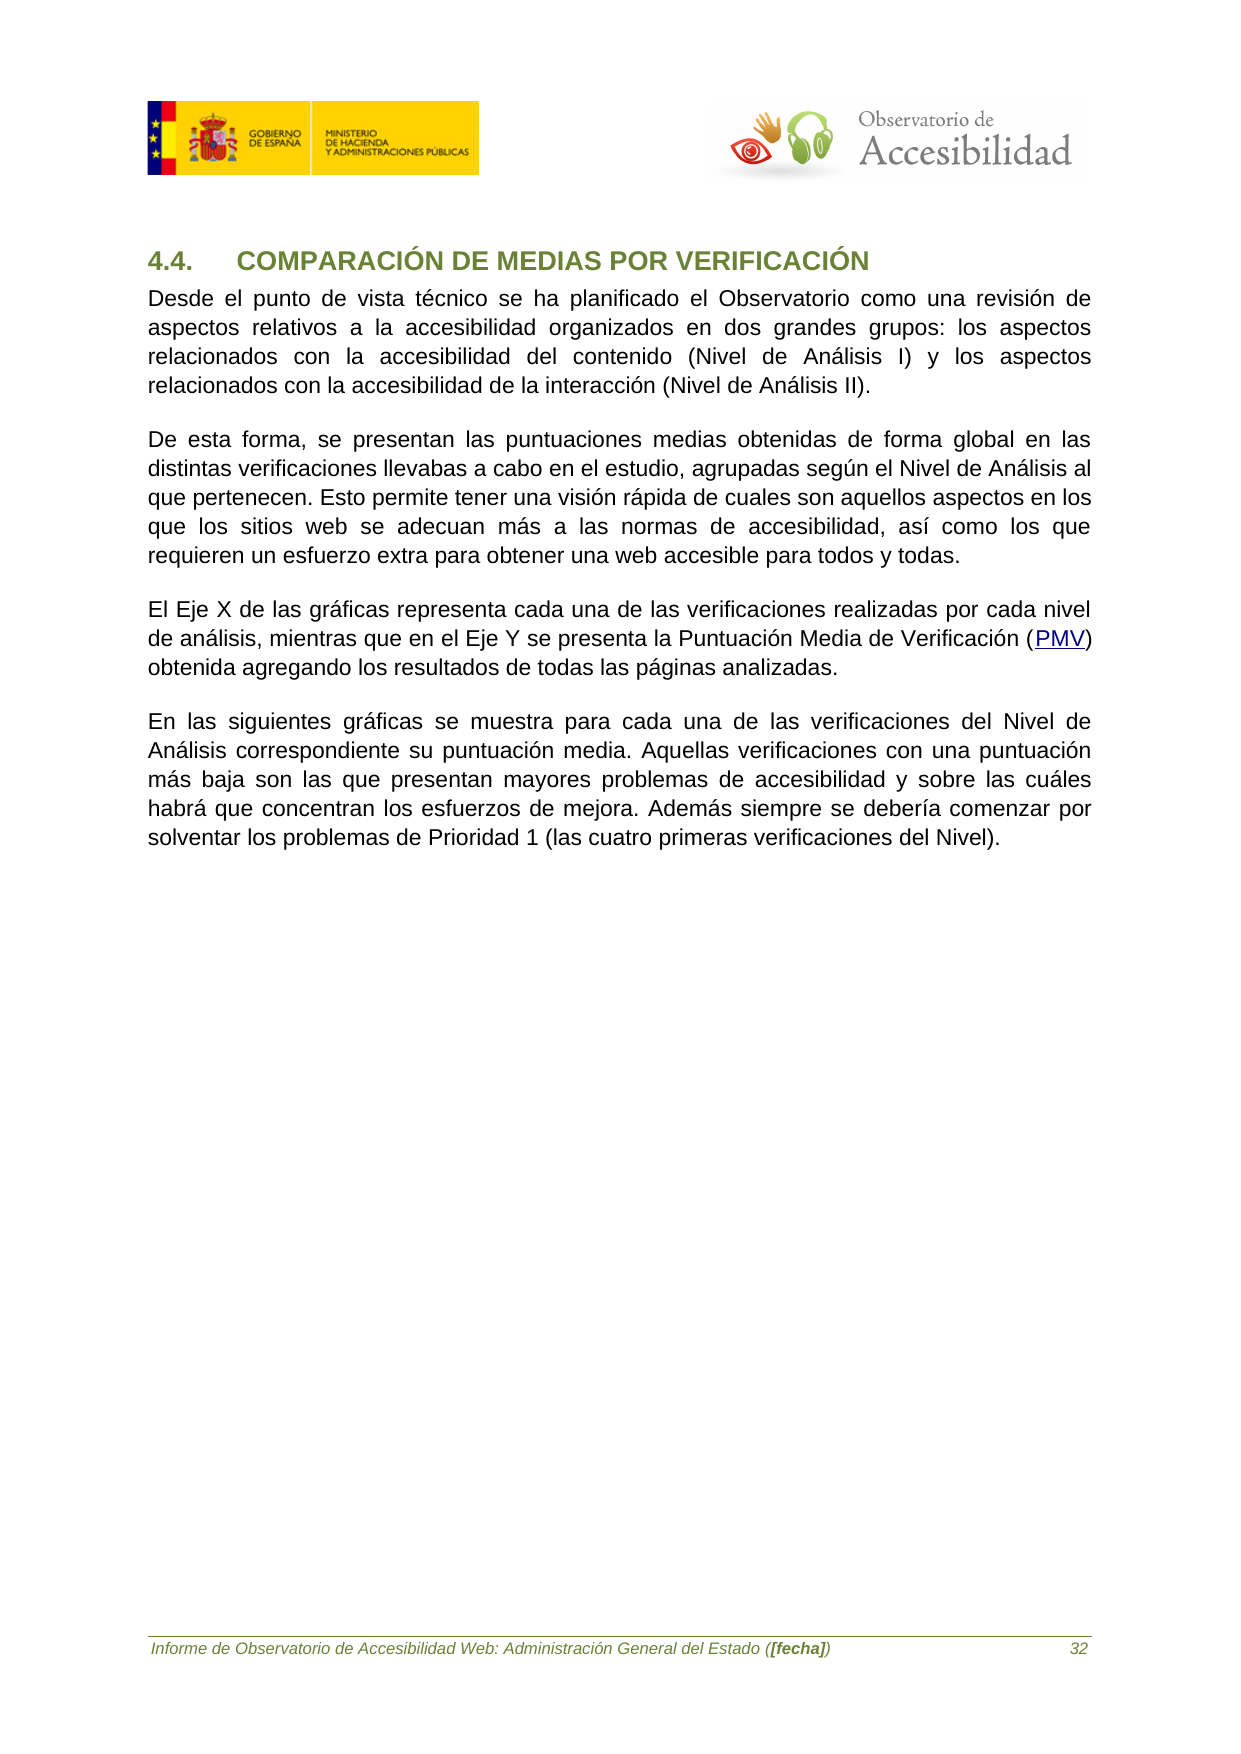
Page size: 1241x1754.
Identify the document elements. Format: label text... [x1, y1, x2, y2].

text En las siguientes gráficas se muestra para cada una de las verificaciones del Nivel de Análisis correspondiente su puntuación media. Aquellas verificaciones con una puntuación más baja son las que presentan mayores problemas de accesibilidad y sobre las cuáles habrá que concentran los esfuerzos de mejora. Además siempre se debería comenzar por solventar los problemas de Prioridad 1 (las cuatro primeras verificaciones del Nivel). [148, 708, 1092, 850]
picture [147, 101, 479, 175]
text De esta forma, se presentan las puntuaciones medias obtenidas de forma global en las distintas verificaciones llevabas a cabo en el estudio, agrupadas según el Nivel de Análisis al que pertenecen. Esto permite tener una visión rápida de cuales son aquellos aspectos en los que los sitios web se adecuan más a las normas de accesibilidad, así como los que requieren un esfuerzo extra para obtener una web accesible para todos y todas. [148, 426, 1092, 568]
subtitle Comparación de medias por verificación [148, 245, 1092, 276]
picture [710, 102, 1086, 185]
text Desde el punto de vista técnico se ha planificado el Observatorio como una revisión de aspectos relativos a la accesibilidad organizados en dos grandes grupos: los aspectos relacionados con la accesibilidad del contenido (Nivel de Análisis I) y los aspectos relacionados con la accesibilidad de la interacción (Nivel de Análisis II). [148, 285, 1092, 398]
text El Eje X de las gráficas representa cada una de las verificaciones realizadas por cada nivel de análisis, mientras que en el Eje Y se presenta la Puntuación Media de Verificación (PMV) obtenida agregando los resultados de todas las páginas analizadas. [148, 596, 1092, 680]
